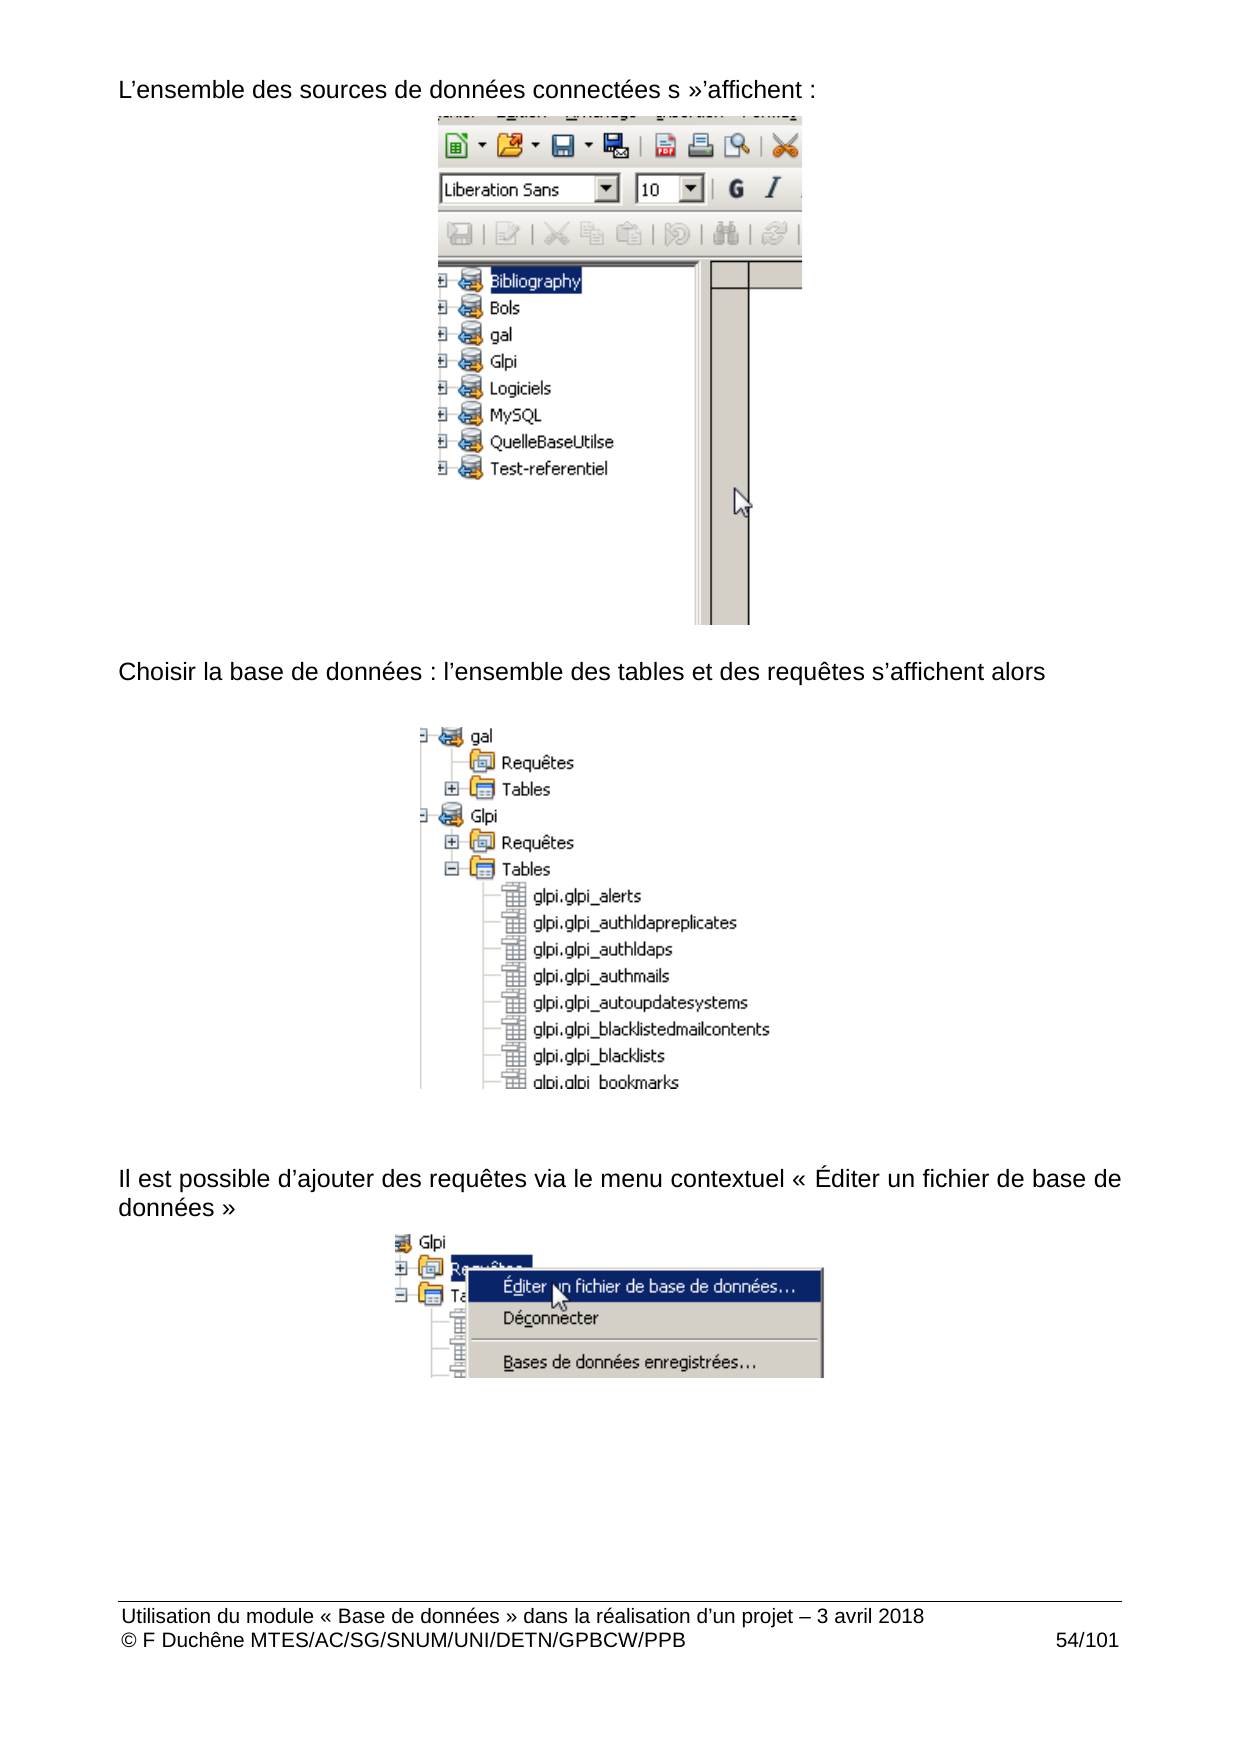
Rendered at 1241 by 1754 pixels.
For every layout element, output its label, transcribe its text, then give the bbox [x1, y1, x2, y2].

text L’ensemble des sources de données connectées s »’affichent : [118, 75, 1122, 104]
picture [395, 1234, 846, 1378]
text Choisir la base de données : l’ensemble des tables et des requêtes s’affichent alors [118, 657, 1122, 686]
text Il est possible d’ajouter des requêtes via le menu contextuel « Éditer un fichier de base de données » [118, 1163, 1122, 1222]
picture [420, 727, 821, 1089]
